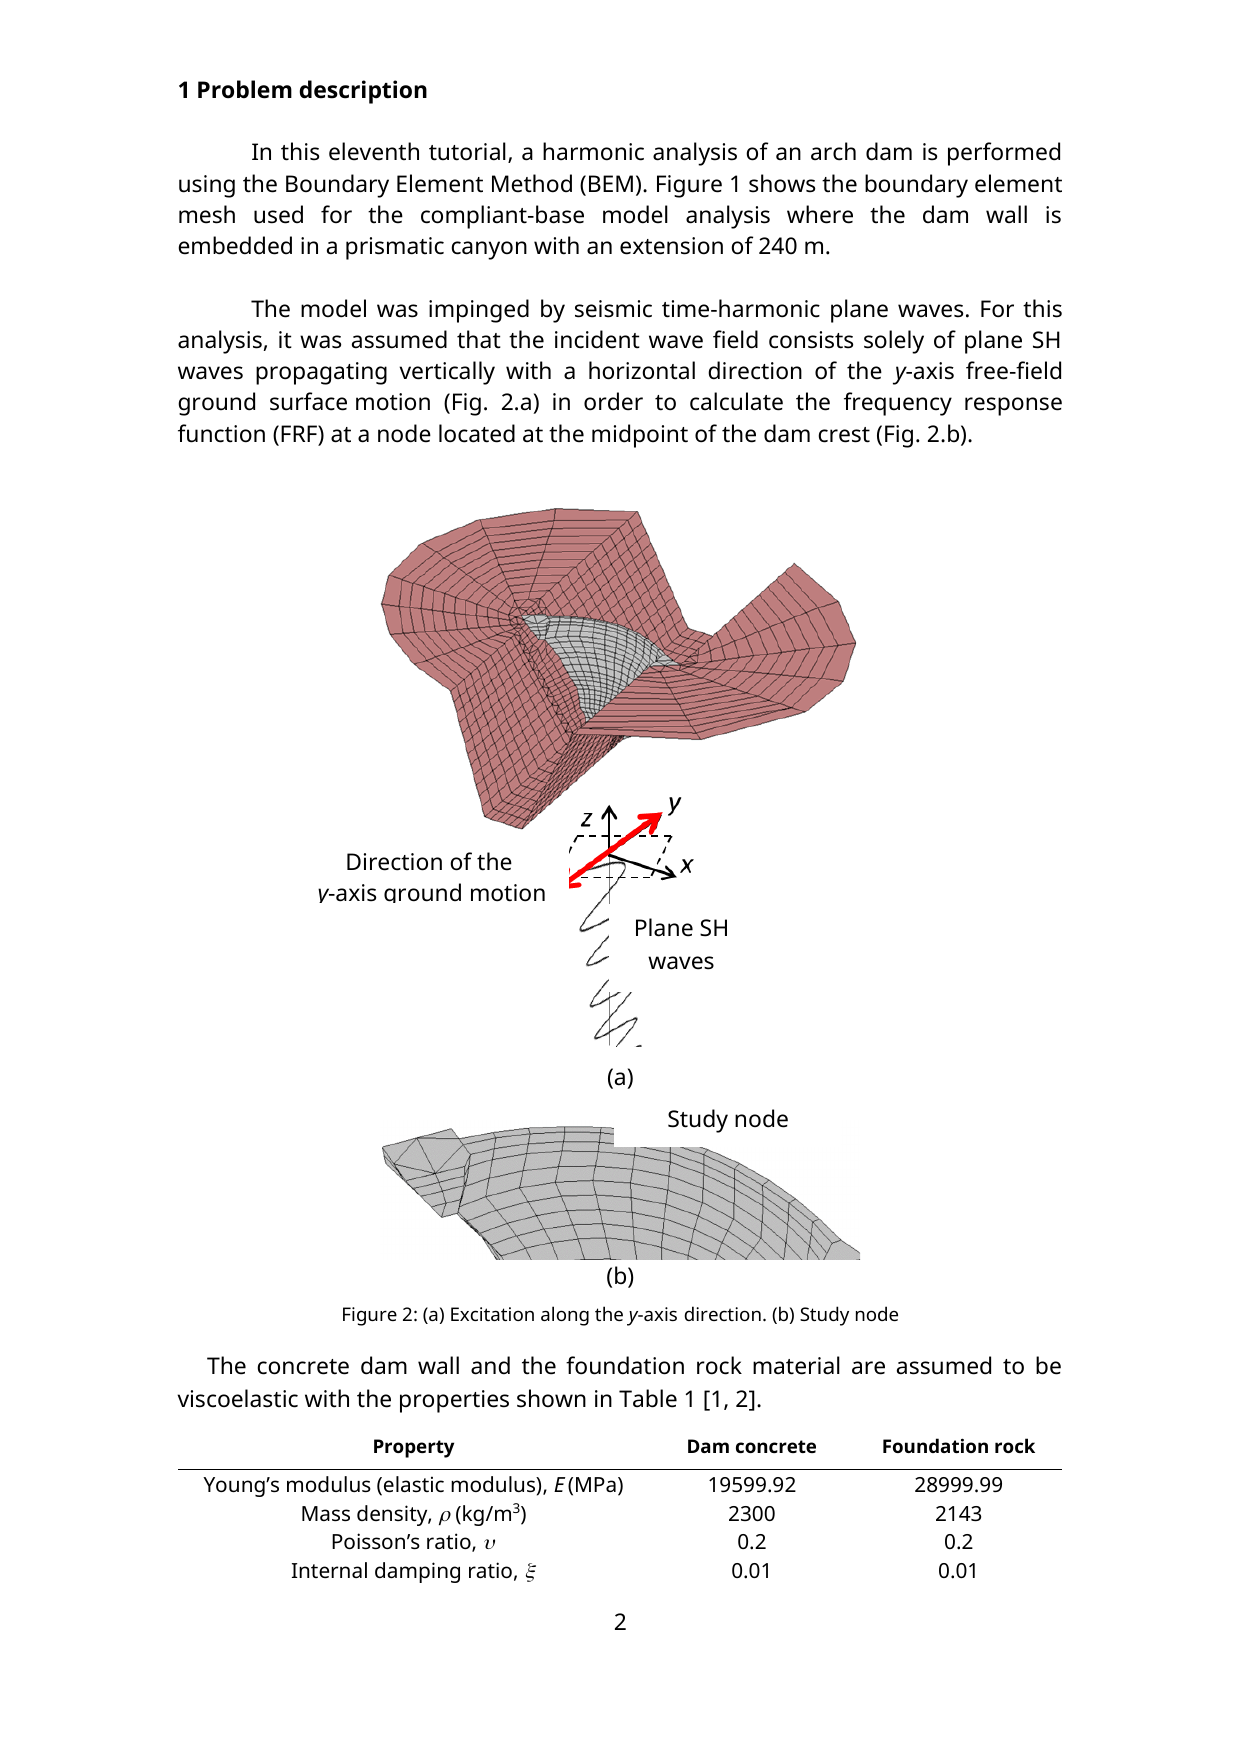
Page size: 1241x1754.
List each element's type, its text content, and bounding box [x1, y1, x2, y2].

table_header Dam concrete [648, 1433, 855, 1469]
table_cell Young’s modulus (elastic modulus), E (MPa) [178, 1470, 648, 1499]
table_header Foundation rock [855, 1433, 1062, 1469]
text In this eleventh tutorial, a harmonic analysis of an arch dam is performed using the Boundary Element Method (BEM). Figure 1 shows the boundary element mesh used for the compliant-base model analysis where the dam wall is embedded in a prismatic canyon with an extension of 240 m. [177, 136, 1063, 261]
table_cell Figure 2: (a) Excitation along the y-axis direction. (b) Study node [177, 1291, 1063, 1341]
table_header Property [178, 1433, 648, 1469]
table_cell Internal damping ratio,  [178, 1556, 648, 1584]
table_cell Poisson’s ratio,  [178, 1527, 648, 1556]
text The concrete dam wall and the foundation rock material are assumed to be viscoelastic with the properties shown in Table 1 [1, 2]. [177, 1349, 1063, 1414]
table_cell 0.2 [855, 1527, 1062, 1556]
table_cell Mass density,  (kg/m3) [178, 1499, 648, 1527]
table_cell 0.01 [855, 1556, 1062, 1584]
text The model was impinged by seismic time-harmonic plane waves. For this analysis, it was assumed that the incident wave field consists solely of plane SH waves propagating vertically with a horizontal direction of the y-axis free-field ground surface motion (Fig. 2.a) in order to calculate the frequency response function (FRF) at a node located at the midpoint of the dam crest (Fig. 2.b). [177, 292, 1063, 449]
table_cell 28999.99 [855, 1470, 1062, 1499]
text 1 Problem description [177, 74, 1063, 105]
table_cell 2300 [648, 1499, 855, 1527]
table_cell 19599.92 [648, 1470, 855, 1499]
table_header (a) (b) [177, 449, 1063, 1291]
table_cell 0.01 [648, 1556, 855, 1584]
table_cell 2143 [855, 1499, 1062, 1527]
table_cell 0.2 [648, 1527, 855, 1556]
